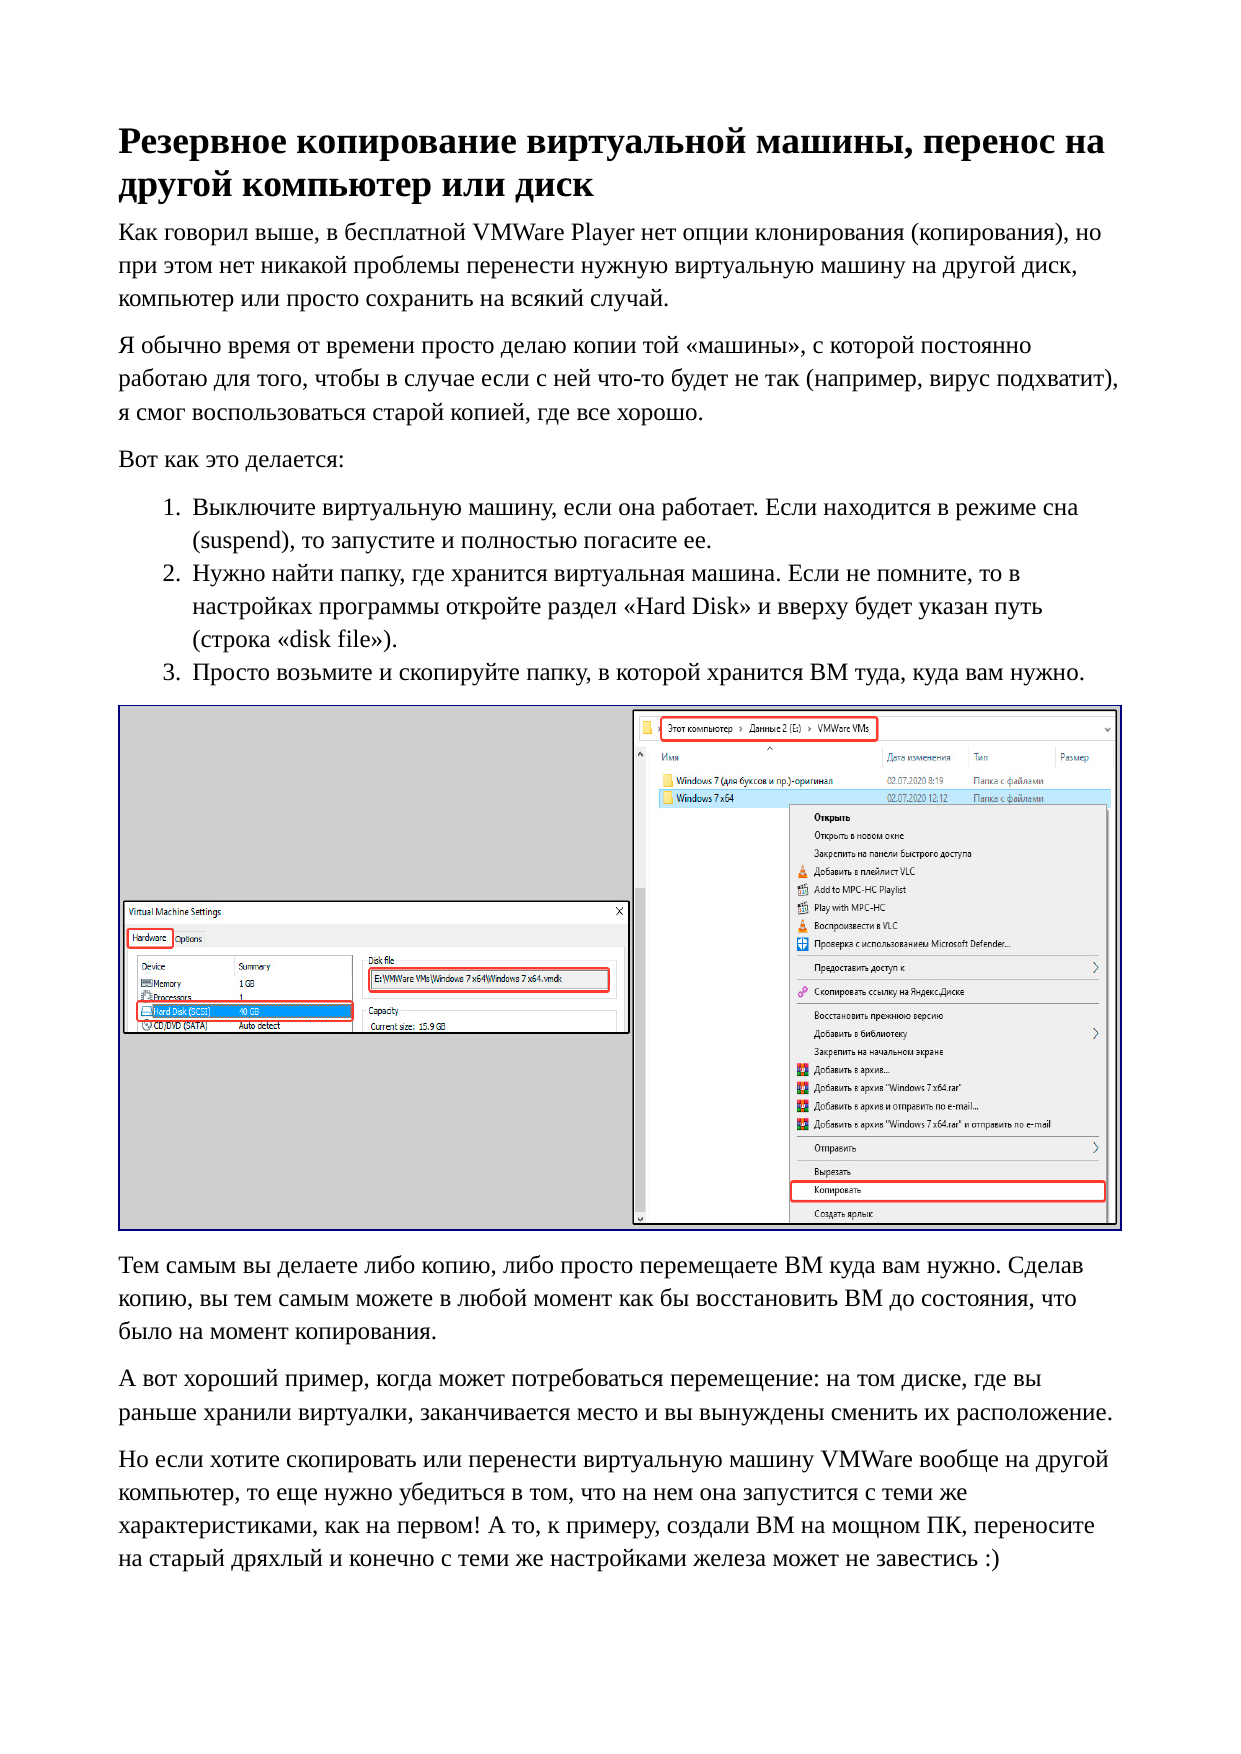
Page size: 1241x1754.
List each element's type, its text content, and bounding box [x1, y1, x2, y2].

list Просто возьмите и скопируйте папку, в которой хранится ВМ туда, куда вам нужно. [162, 657, 1122, 686]
text Как говорил выше, в бесплатной VMWare Player нет опции клонирования (копирования), но при этом нет никакой проблемы перенести нужную виртуальную машину на другой диск, компьютер или просто сохранить на всякий случай. [118, 217, 1122, 312]
picture [120, 706, 1120, 1229]
text Вот как это делается: [118, 444, 1122, 473]
text Но если хотите скопировать или перенести виртуальную машину VMWare вообще на другой компьютер, то еще нужно убедиться в том, что на нем она запустится с теми же характеристиками, как на первом! А то, к примеру, создали ВМ на мощном ПК, переносите на старый дряхлый и конечно с теми же настройками железа может не завестись :) [118, 1444, 1122, 1572]
subtitle Резервное копирование виртуальной машины, перенос на другой компьютер или диск [118, 118, 1122, 204]
list Выключите виртуальную машину, если она работает. Если находится в режиме сна (suspend), то запустите и полностью погасите ее. [162, 492, 1122, 553]
text Я обычно время от времени просто делаю копии той «машины», с которой постоянно работаю для того, чтобы в случае если с ней что-то будет не так (например, вирус подхватит), я смог воспользоваться старой копией, где все хорошо. [118, 331, 1122, 425]
text А вот хороший пример, когда может потребоваться перемещение: на том диске, где вы раньше хранили виртуалки, заканчивается место и вы вынуждены сменить их расположение. [118, 1363, 1122, 1425]
list Нужно найти папку, где хранится виртуальная машина. Если не помните, то в настройках программы откройте раздел «Hard Disk» и вверху будет указан путь (строка «disk file»). [162, 558, 1122, 653]
text Тем самым вы делаете либо копию, либо просто перемещаете ВМ куда вам нужно. Сделав копию, вы тем самым можете в любой момент как бы восстановить ВМ до состояния, что было на момент копирования. [118, 1250, 1122, 1345]
